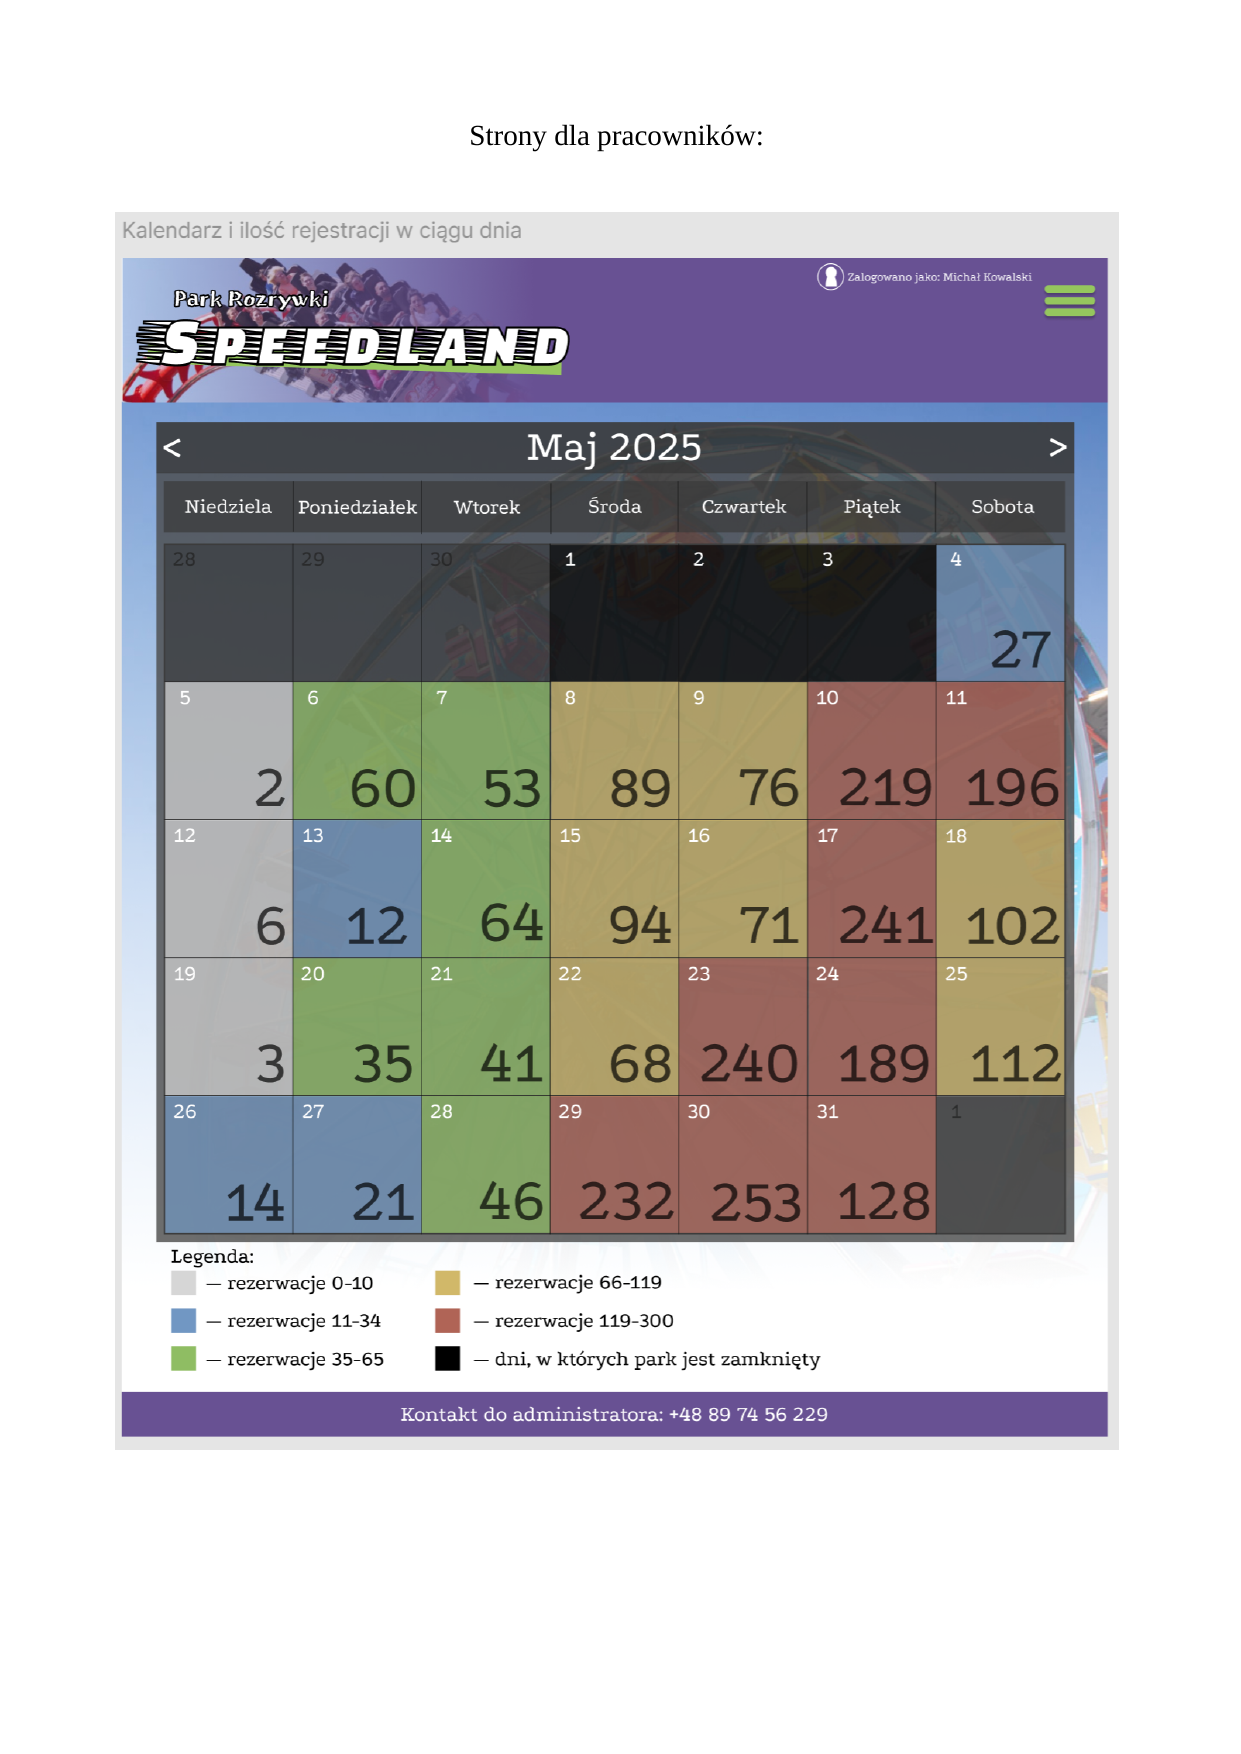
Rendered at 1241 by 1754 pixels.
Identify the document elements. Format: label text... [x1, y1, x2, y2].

text Strony dla pracowników: [118, 118, 1122, 152]
picture [115, 212, 1119, 1450]
